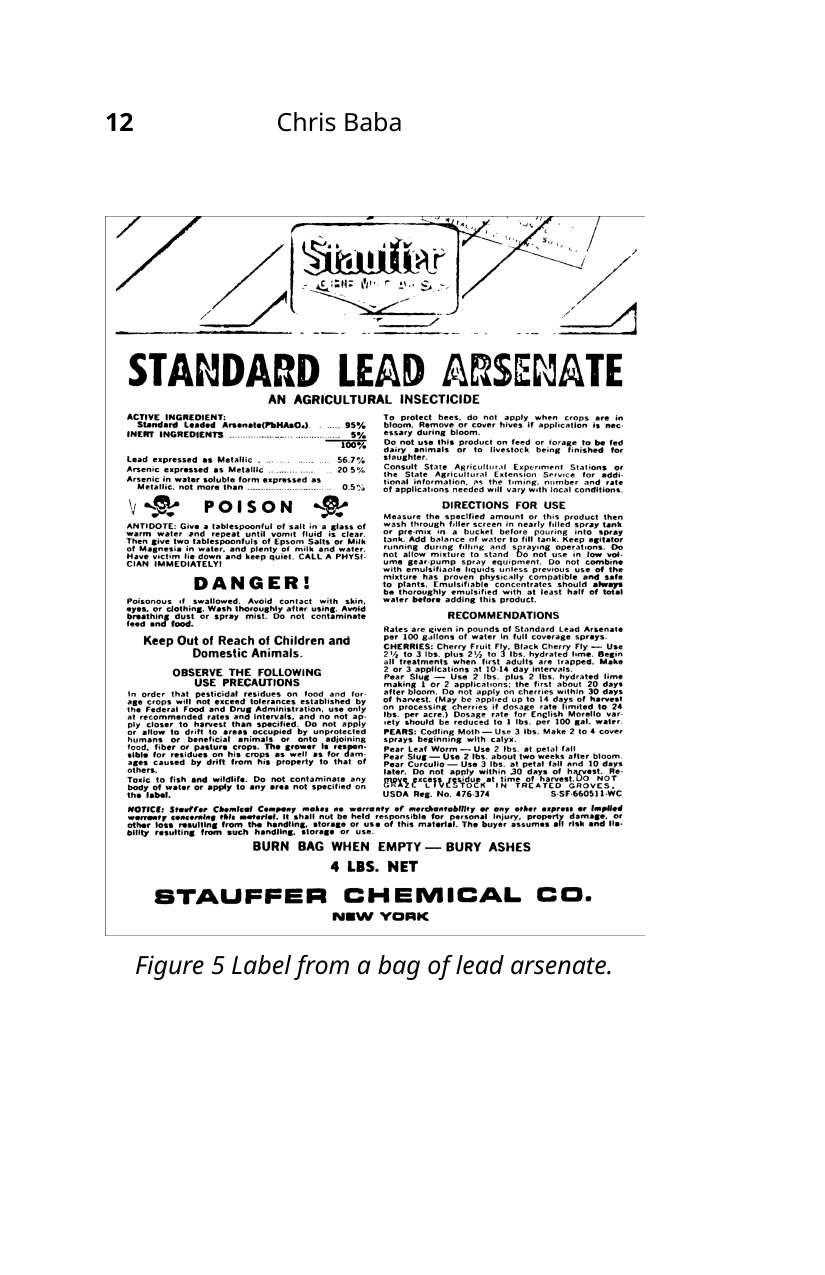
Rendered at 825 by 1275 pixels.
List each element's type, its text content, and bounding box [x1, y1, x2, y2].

picture [105, 216, 645, 936]
text [135, 183, 615, 216]
text Figure 5 Label from a bag of lead arsenate. [135, 936, 615, 982]
